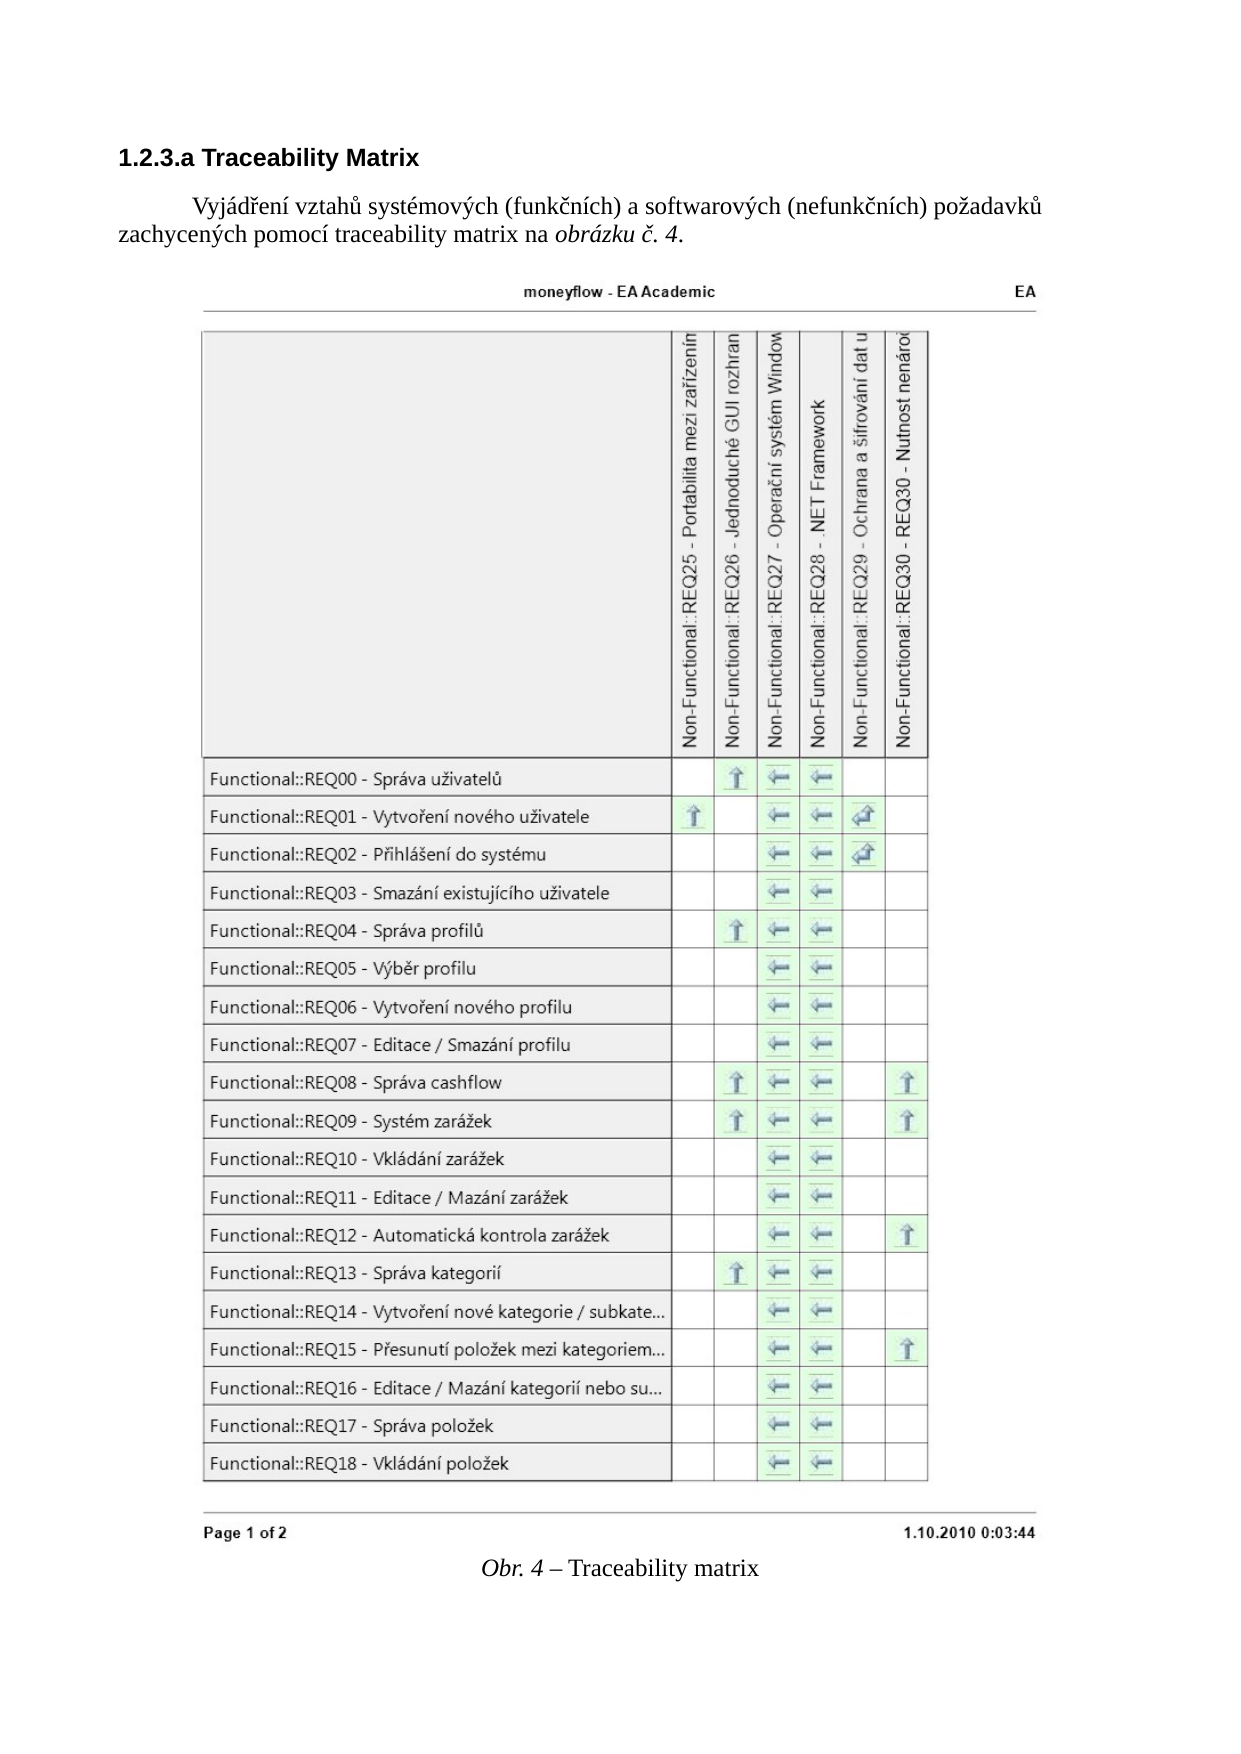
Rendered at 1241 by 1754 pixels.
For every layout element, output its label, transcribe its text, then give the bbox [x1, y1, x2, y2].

picture [167, 272, 1073, 1553]
text Obr. 4 – Traceability matrix [118, 279, 1122, 1582]
text Vyjádření vztahů systémových (funkčních) a softwarových (nefunkčních) požadavků zachycených pomocí traceability matrix na obrázku č. 4. [118, 191, 1122, 248]
subtitle 1.2.3.a Traceability Matrix [118, 143, 1122, 172]
